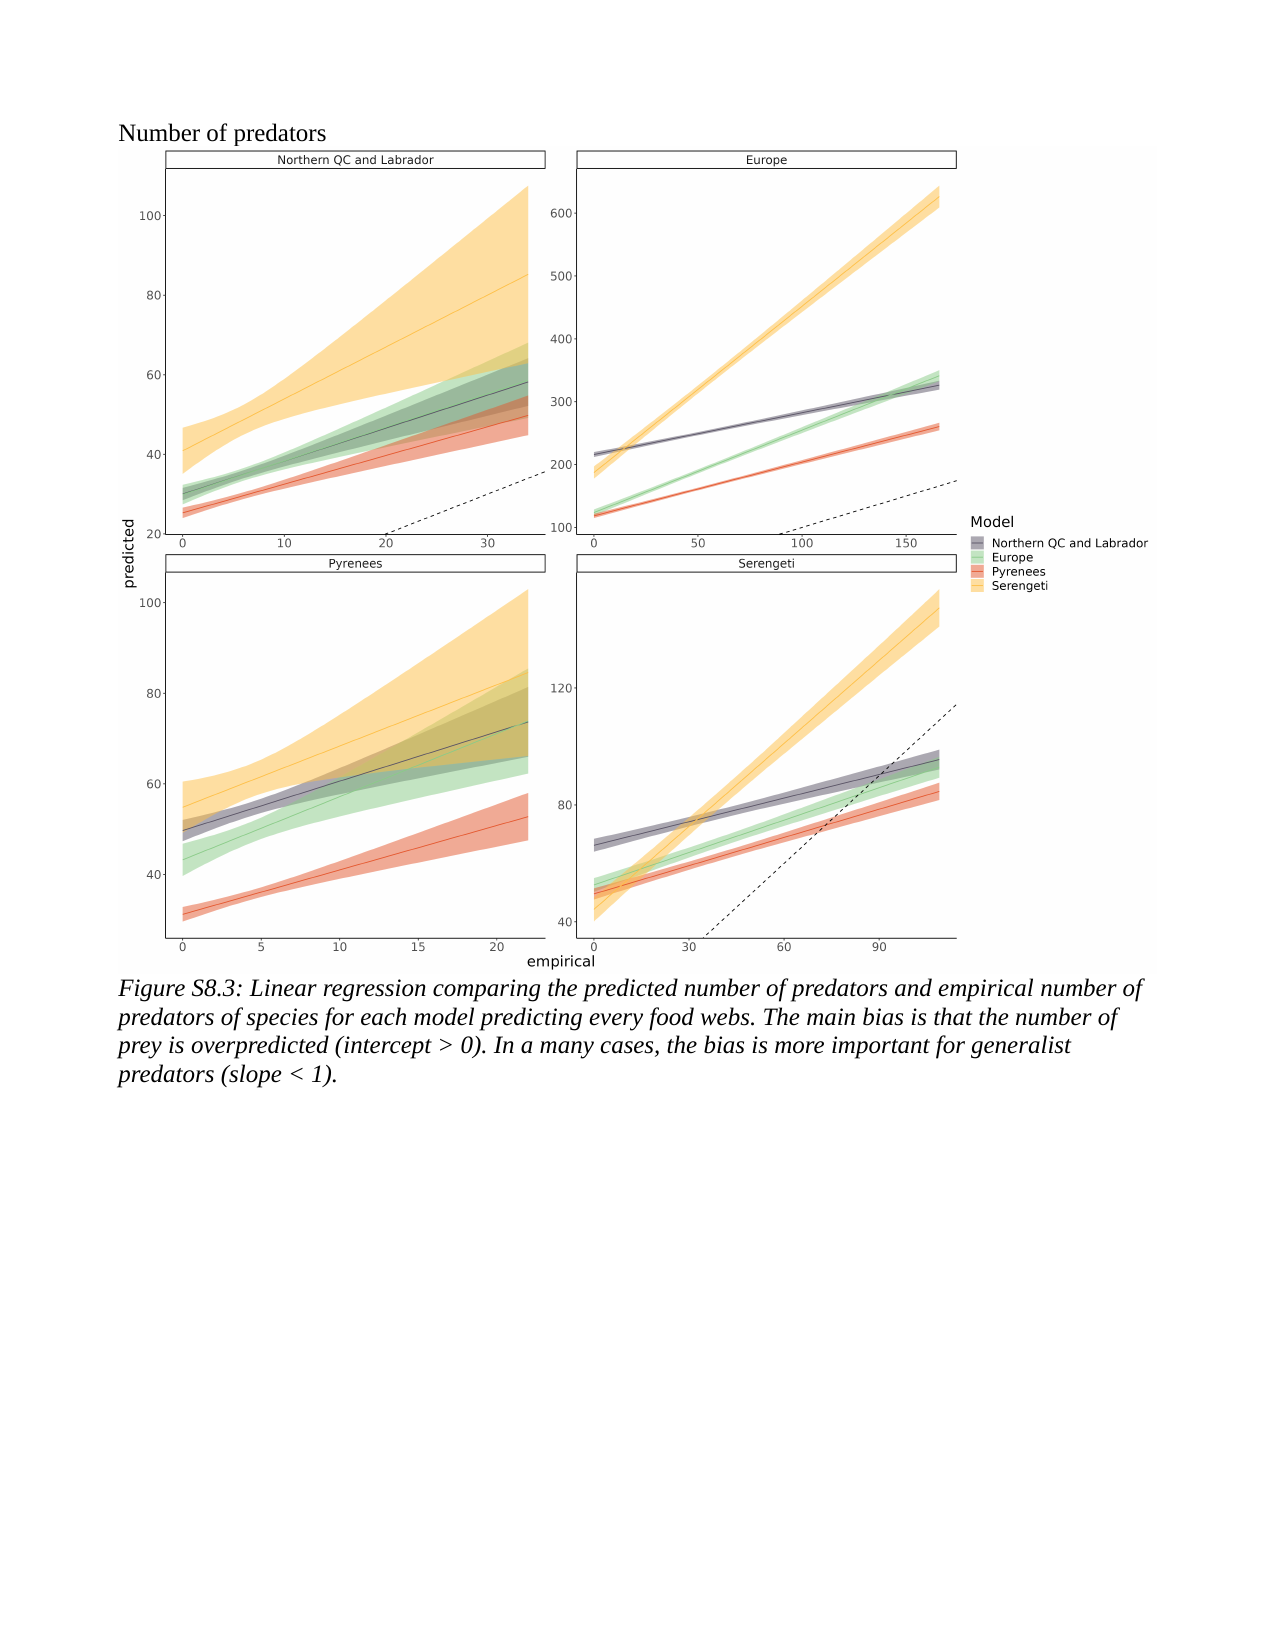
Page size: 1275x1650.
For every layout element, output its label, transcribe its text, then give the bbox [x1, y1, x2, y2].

text Figure S8.3: Linear regression comparing the predicted number of predators and empirical number of predators of species for each model predicting every food webs. The main bias is that the number of prey is overpredicted (intercept > 0). In a many cases, the bias is more important for generalist predators (slope < 1). [118, 974, 1157, 1088]
text Number of predators [118, 118, 1157, 146]
picture [118, 146, 1157, 974]
